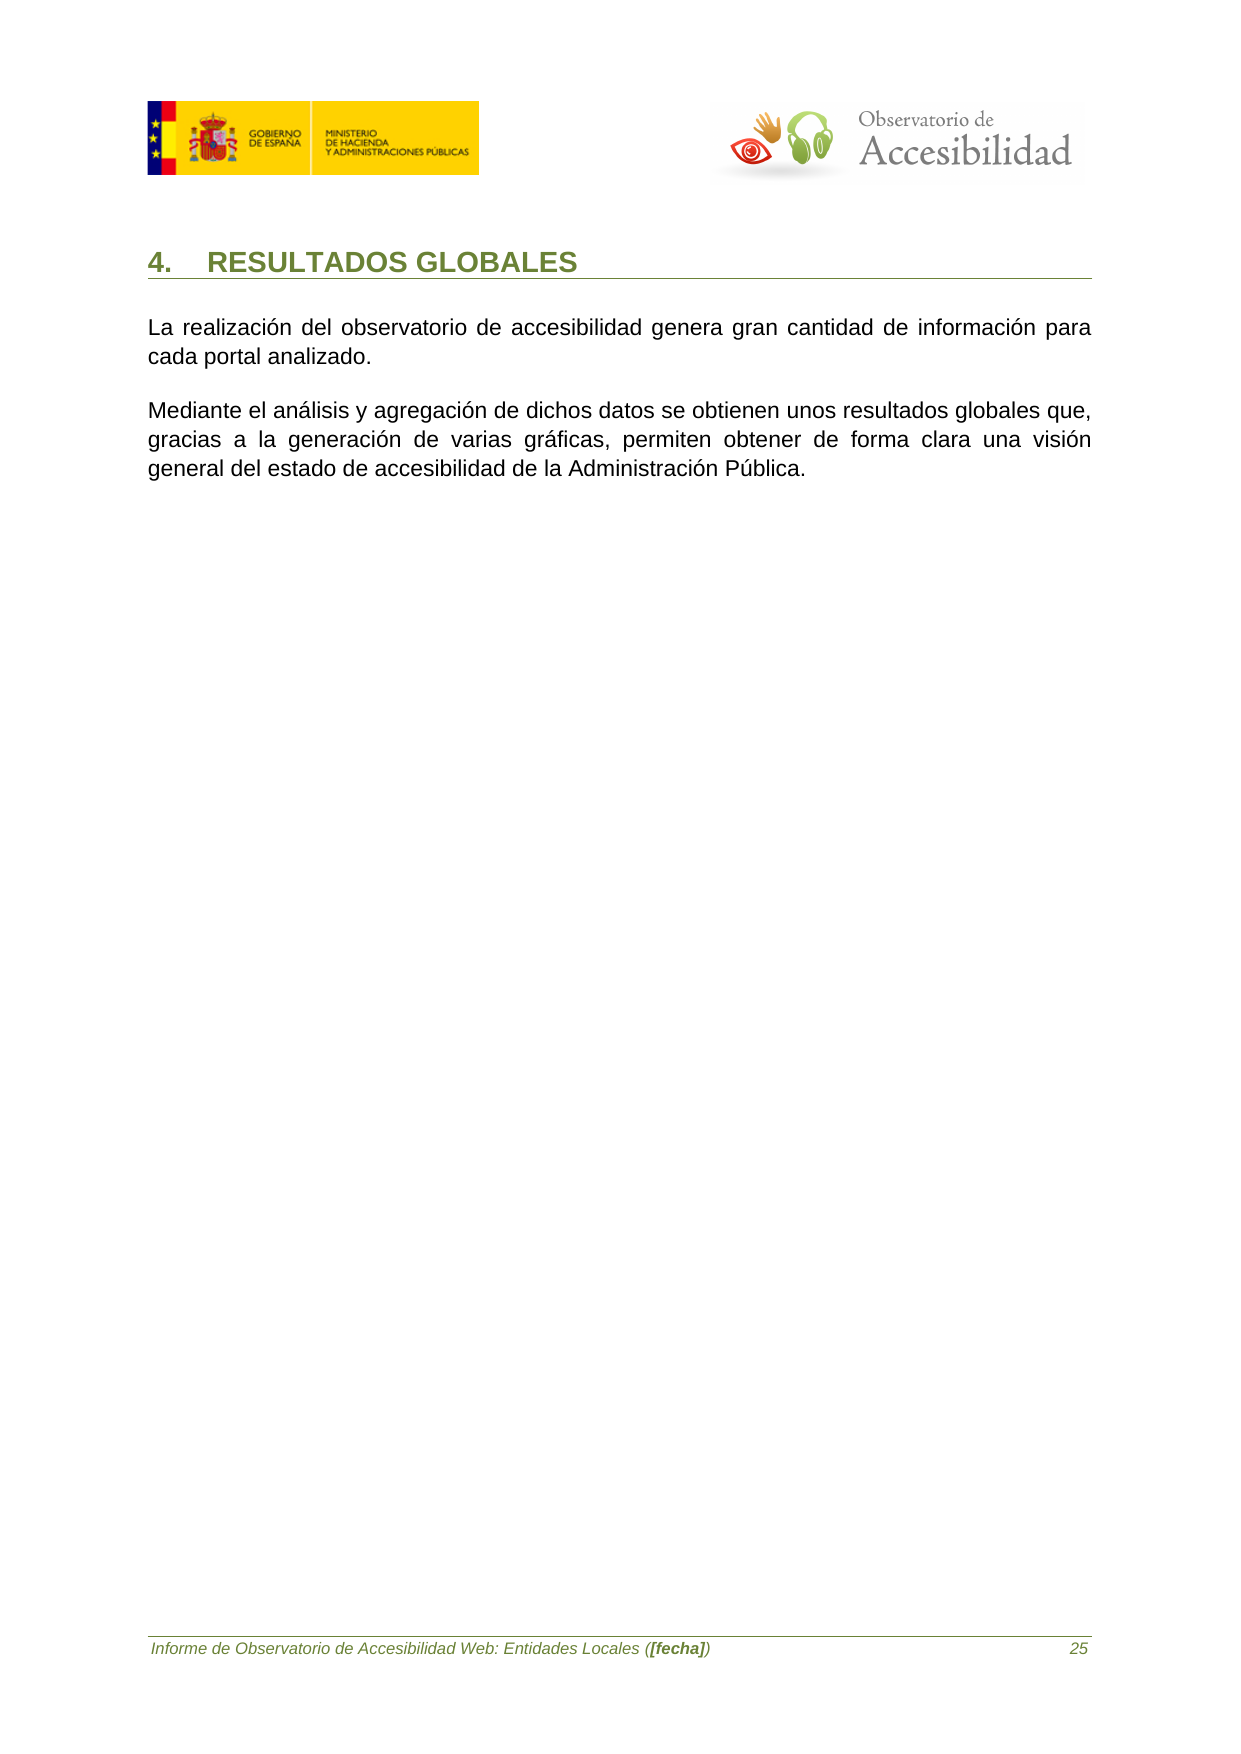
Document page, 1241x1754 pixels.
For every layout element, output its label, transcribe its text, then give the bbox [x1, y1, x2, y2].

picture [147, 101, 479, 175]
text La realización del observatorio de accesibilidad genera gran cantidad de información para cada portal analizado. [148, 314, 1092, 369]
subtitle Resultados Globales [148, 245, 1092, 278]
picture [710, 102, 1086, 185]
text Mediante el análisis y agregación de dichos datos se obtienen unos resultados globales que, gracias a la generación de varias gráficas, permiten obtener de forma clara una visión general del estado de accesibilidad de la Administración Pública. [148, 397, 1092, 481]
